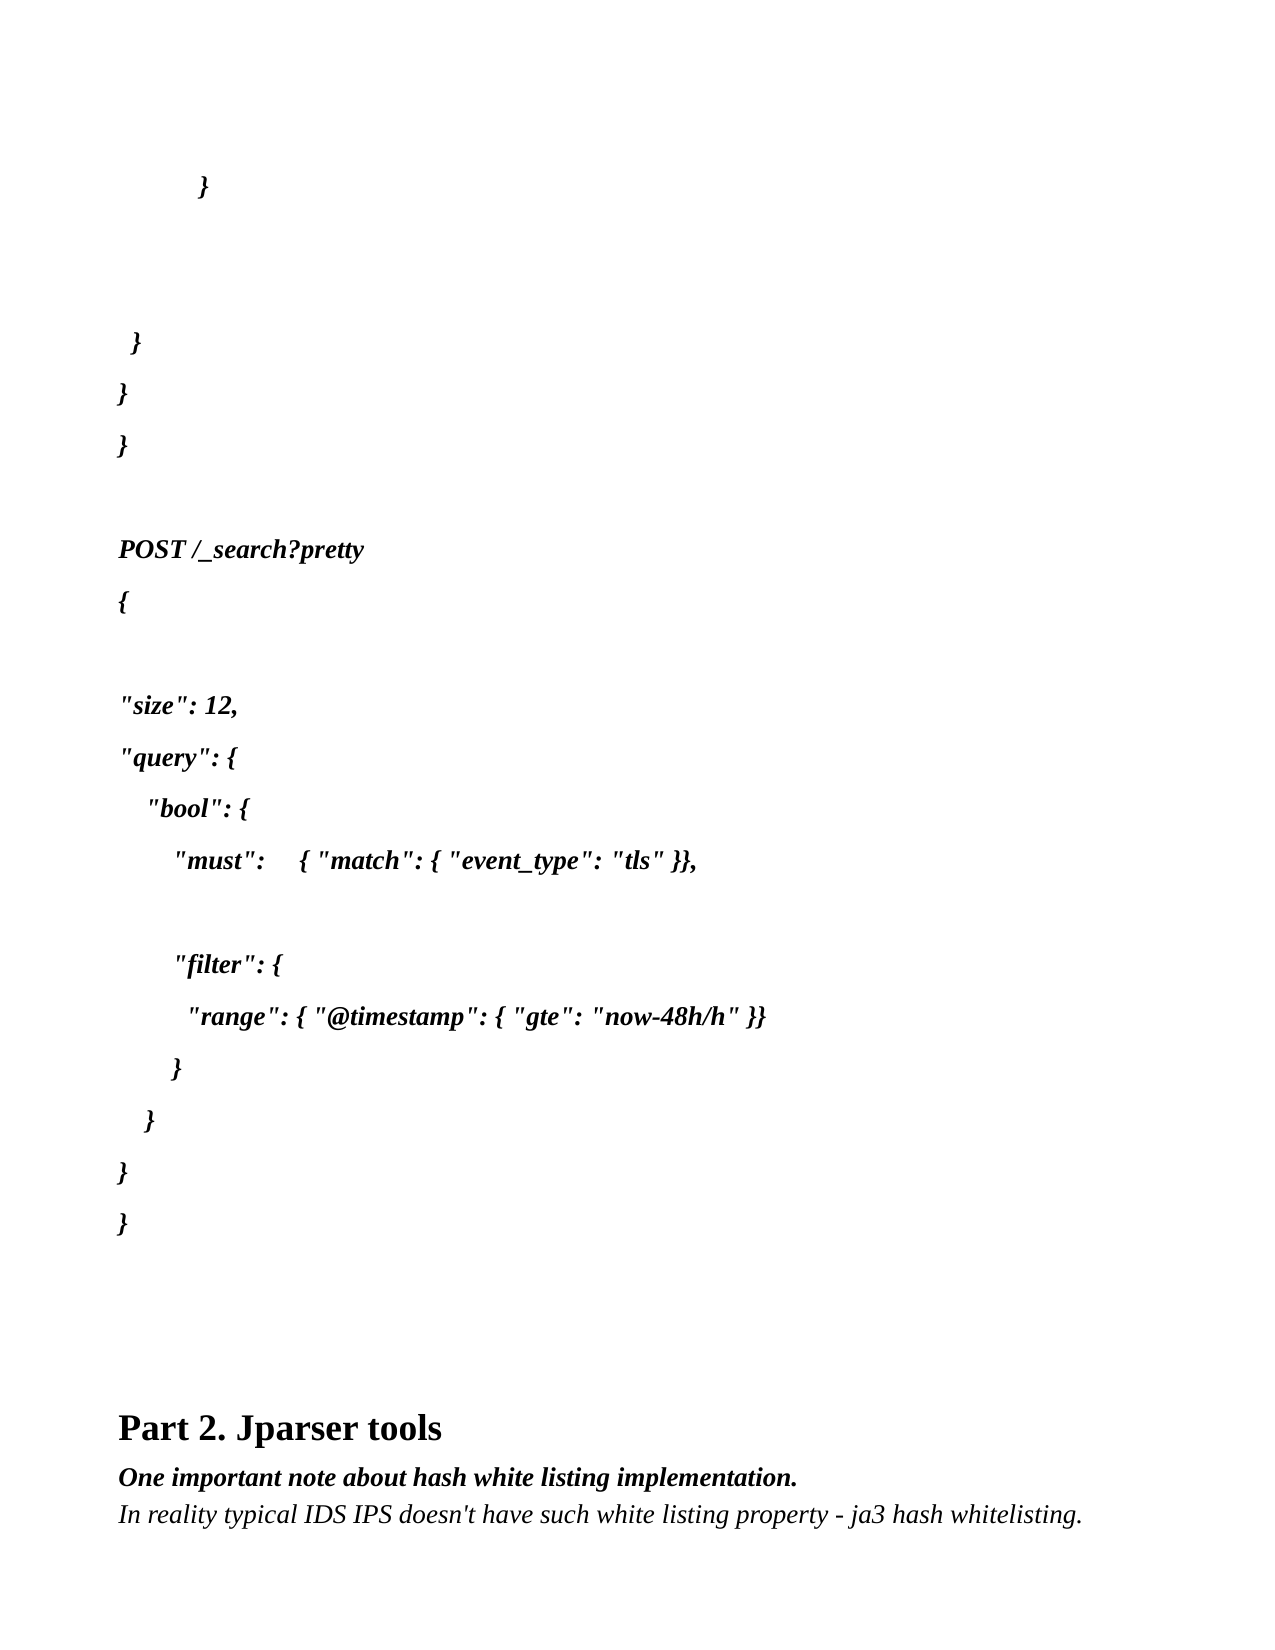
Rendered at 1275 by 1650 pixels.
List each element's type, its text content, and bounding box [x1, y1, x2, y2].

text } [118, 1104, 1157, 1135]
text } [118, 429, 1157, 461]
text "range": { "@timestamp": { "gte": "now-48h/h" }} [118, 1000, 1157, 1031]
subtitle Part 2. Jparser tools [118, 1406, 1157, 1449]
text "query": { [118, 741, 1157, 772]
text } [118, 377, 1157, 409]
text } [118, 1052, 1157, 1083]
text } [118, 170, 1157, 201]
text "filter": { [118, 948, 1157, 979]
text } [118, 1156, 1157, 1187]
text "bool": { [118, 792, 1157, 824]
text POST /_search?pretty [118, 533, 1157, 564]
text } [118, 326, 1157, 357]
text { [118, 585, 1157, 616]
text "size": 12, [118, 689, 1157, 720]
text "must": { "match": { "event_type": "tls" }}, [118, 844, 1157, 876]
text } [118, 1207, 1157, 1239]
text One important note about hash white listing implementation. In reality typical IDS IPS doesn't have such white listing property - ja3 hash whitelisting. [118, 1461, 1157, 1530]
